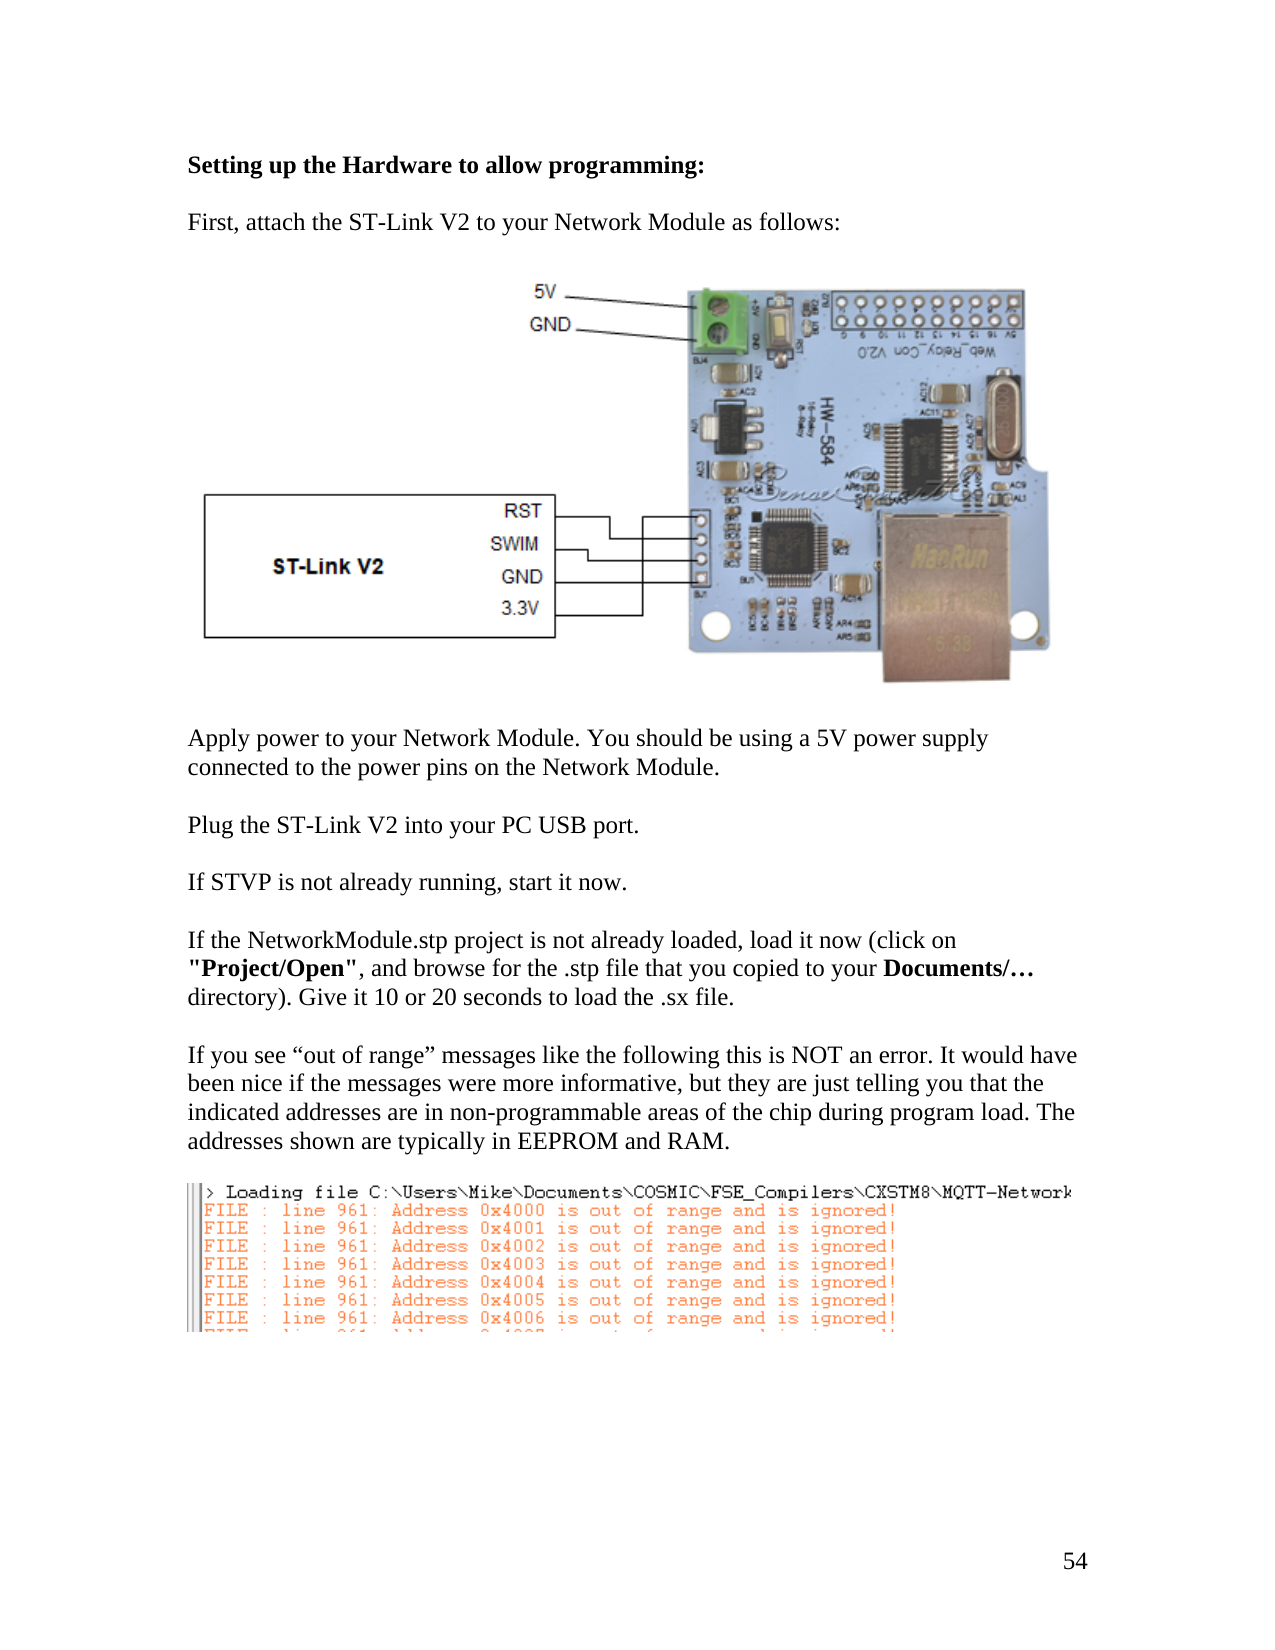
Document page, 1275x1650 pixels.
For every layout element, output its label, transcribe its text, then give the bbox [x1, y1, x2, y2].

text Apply power to your Network Module. You should be using a 5V power supply connected to the power pins on the Network Module. [187, 723, 1087, 781]
picture [187, 264, 1063, 695]
text If STVP is not already running, start it now. [187, 867, 1087, 896]
picture [187, 1183, 1071, 1332]
text Setting up the Hardware to allow programming: [187, 150, 1087, 179]
text If the NetworkModule.stp project is not already loaded, load it now (click on "Project/Open", and browse for the .stp file that you copied to your Documents/… directory). Give it 10 or 20 seconds to load the .sx file. [187, 925, 1087, 1011]
text First, attach the ST-Link V2 to your Network Module as follows: [187, 207, 1087, 236]
text If you see “out of range” messages like the following this is NOT an error. It would have been nice if the messages were more informative, but they are just telling you that the indicated addresses are in non-programmable areas of the chip during program load. The addresses shown are typically in EEPROM and RAM. [187, 1040, 1087, 1155]
text Plug the ST-Link V2 into your PC USB port. [187, 810, 1087, 838]
